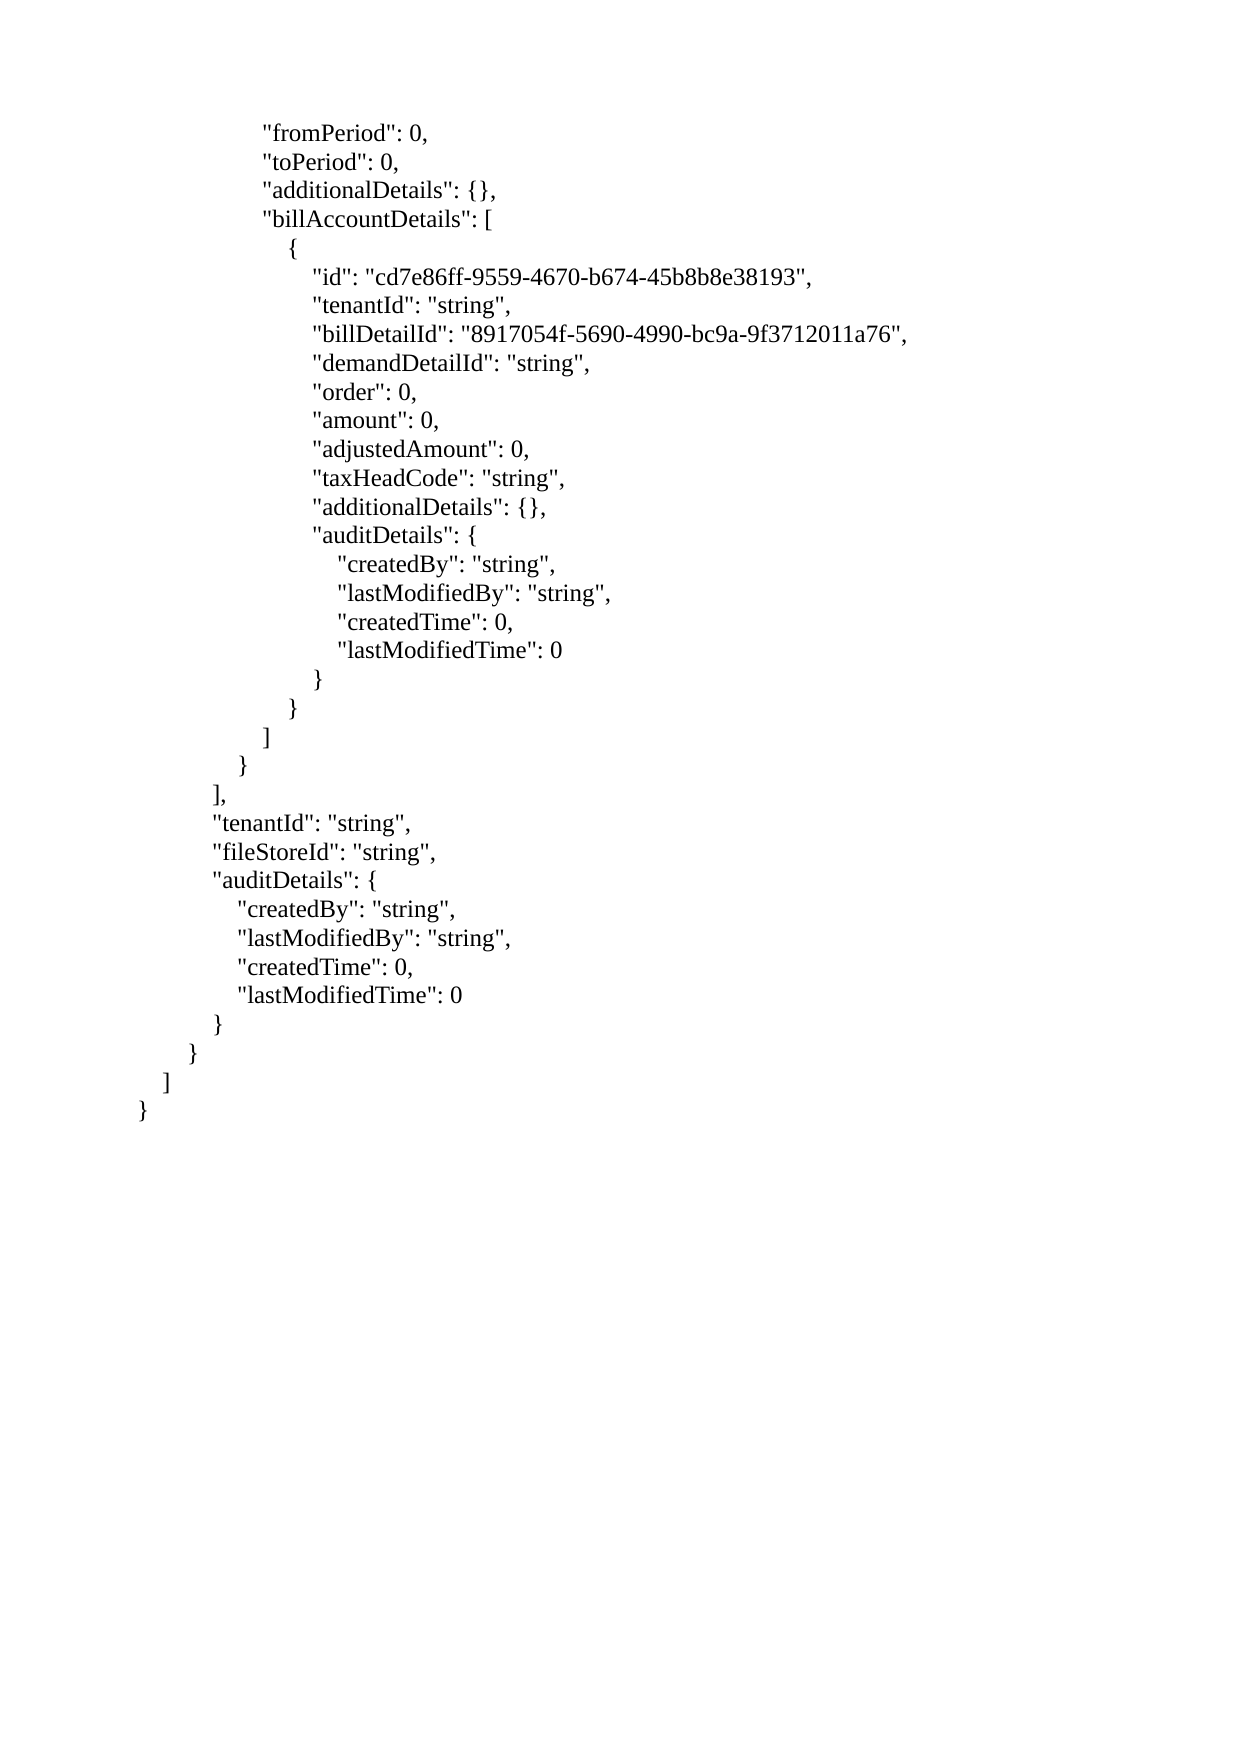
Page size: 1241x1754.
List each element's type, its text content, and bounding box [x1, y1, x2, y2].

text "lastModifiedTime": 0 [137, 981, 1122, 1009]
text "createdBy": "string", [137, 549, 1122, 578]
text "id": "cd7e86ff-9559-4670-b674-45b8b8e38193", [137, 262, 1122, 291]
text "tenantId": "string", [137, 291, 1122, 319]
text { [137, 233, 1122, 262]
text "order": 0, [137, 377, 1122, 406]
text "fromPeriod": 0, [137, 118, 1122, 147]
text "toPeriod": 0, [137, 147, 1122, 176]
text } [137, 1009, 1122, 1038]
text "lastModifiedTime": 0 [137, 636, 1122, 664]
text "fileStoreId": "string", [137, 837, 1122, 866]
text "demandDetailId": "string", [137, 348, 1122, 377]
text ] [137, 1067, 1122, 1096]
text "lastModifiedBy": "string", [137, 923, 1122, 952]
text } [137, 664, 1122, 693]
text "additionalDetails": {}, [137, 176, 1122, 204]
text } [137, 751, 1122, 779]
text ] [137, 722, 1122, 751]
text "createdTime": 0, [137, 607, 1122, 636]
text } [137, 1038, 1122, 1067]
text } [137, 693, 1122, 722]
text "tenantId": "string", [137, 808, 1122, 837]
text "createdBy": "string", [137, 894, 1122, 923]
text "taxHeadCode": "string", [137, 463, 1122, 492]
text "adjustedAmount": 0, [137, 434, 1122, 463]
text "auditDetails": { [137, 521, 1122, 549]
text "createdTime": 0, [137, 952, 1122, 981]
text } [137, 1096, 1122, 1124]
text "auditDetails": { [137, 866, 1122, 894]
text "additionalDetails": {}, [137, 492, 1122, 521]
text "amount": 0, [137, 406, 1122, 434]
text "lastModifiedBy": "string", [137, 578, 1122, 607]
text ], [137, 779, 1122, 808]
text "billDetailId": "8917054f-5690-4990-bc9a-9f3712011a76", [137, 319, 1122, 348]
text "billAccountDetails": [ [137, 204, 1122, 233]
